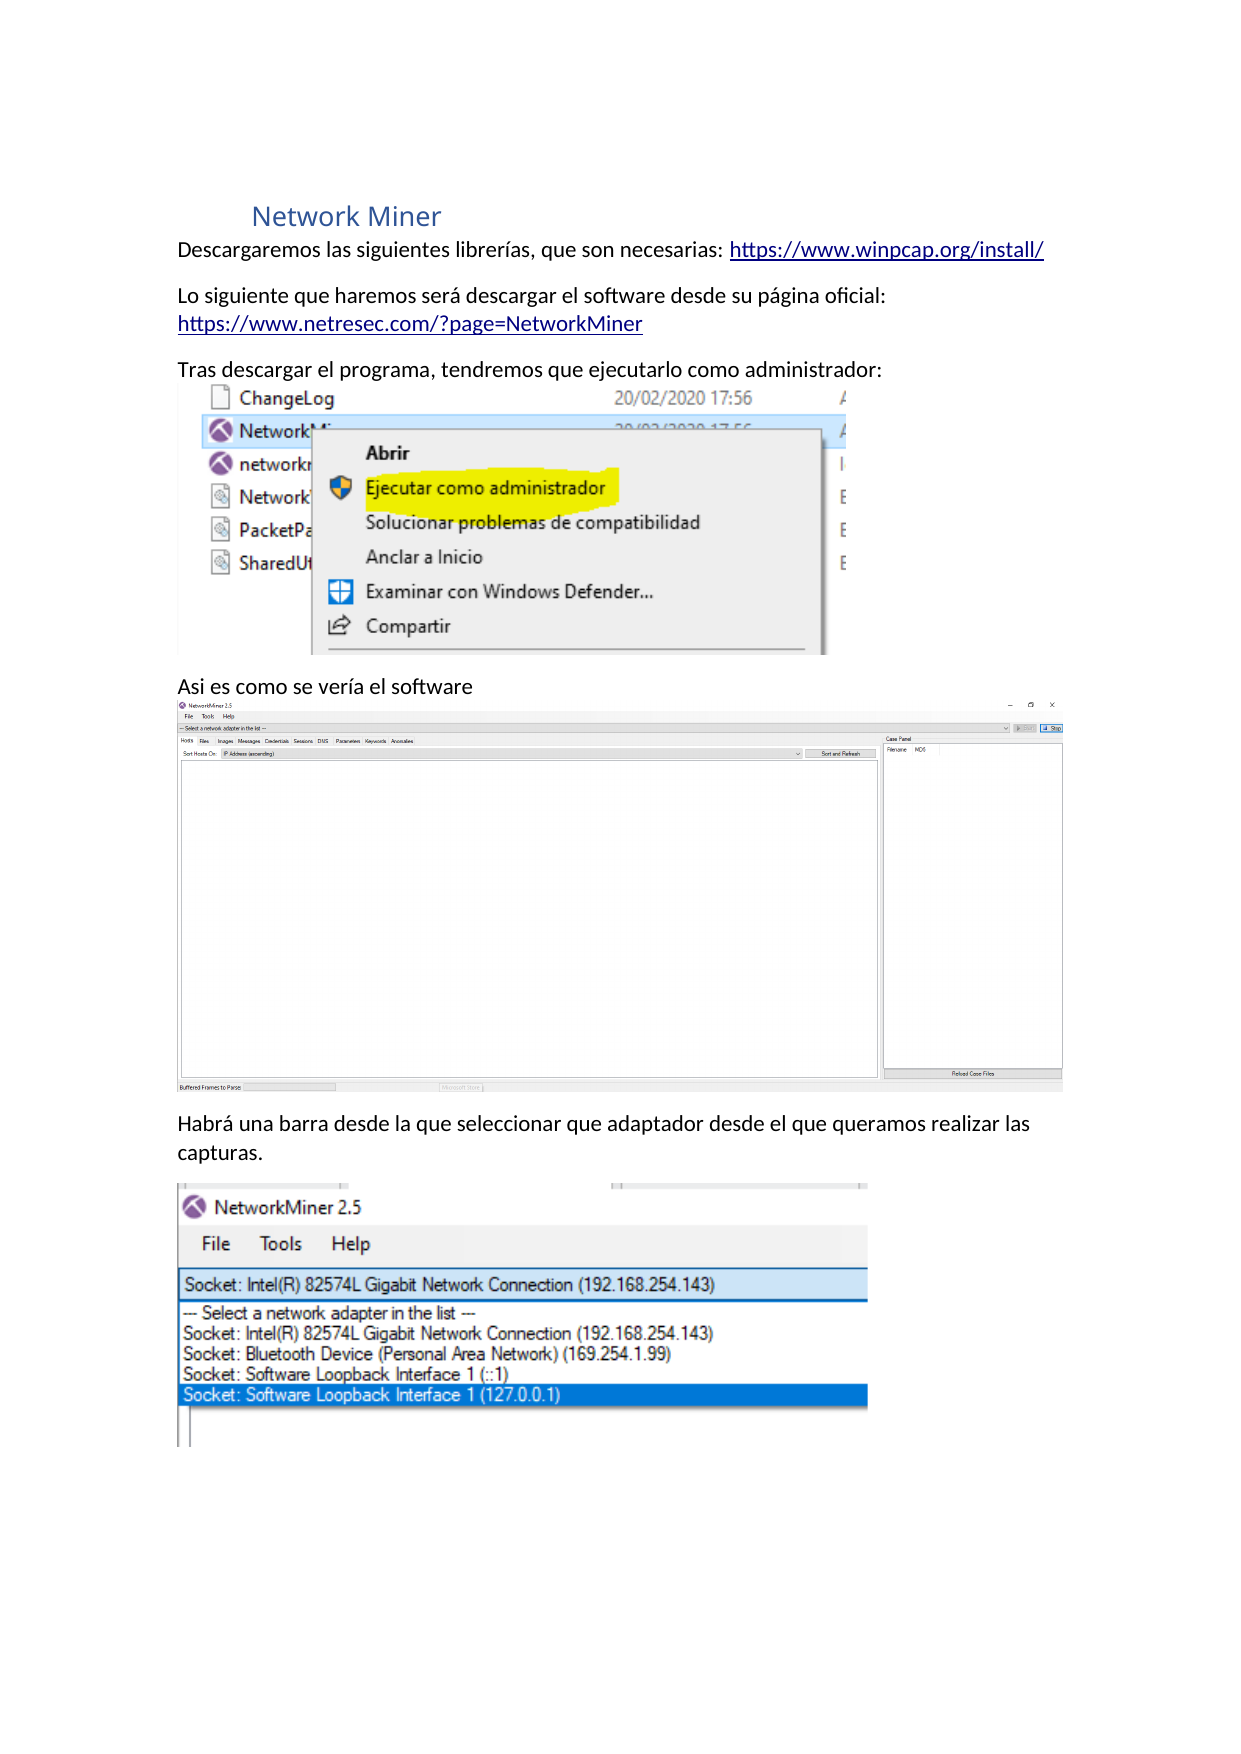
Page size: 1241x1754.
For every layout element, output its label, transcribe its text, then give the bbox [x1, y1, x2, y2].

text Descargaremos las siguientes librerías, que son necesarias: https://www.winpcap.org/install/ [177, 235, 1063, 263]
text Habrá una barra desde la que seleccionar que adaptador desde el que queramos realizar las capturas. [177, 1109, 1063, 1166]
text Lo siguiente que haremos será descargar el software desde su página oficial: https://www.netresec.com/?page=NetworkMiner [177, 281, 1063, 338]
subtitle Network Miner [177, 197, 1063, 234]
text Asi es como se vería el software [177, 672, 1063, 700]
text Tras descargar el programa, tendremos que ejecutarlo como administrador: [177, 355, 1063, 654]
